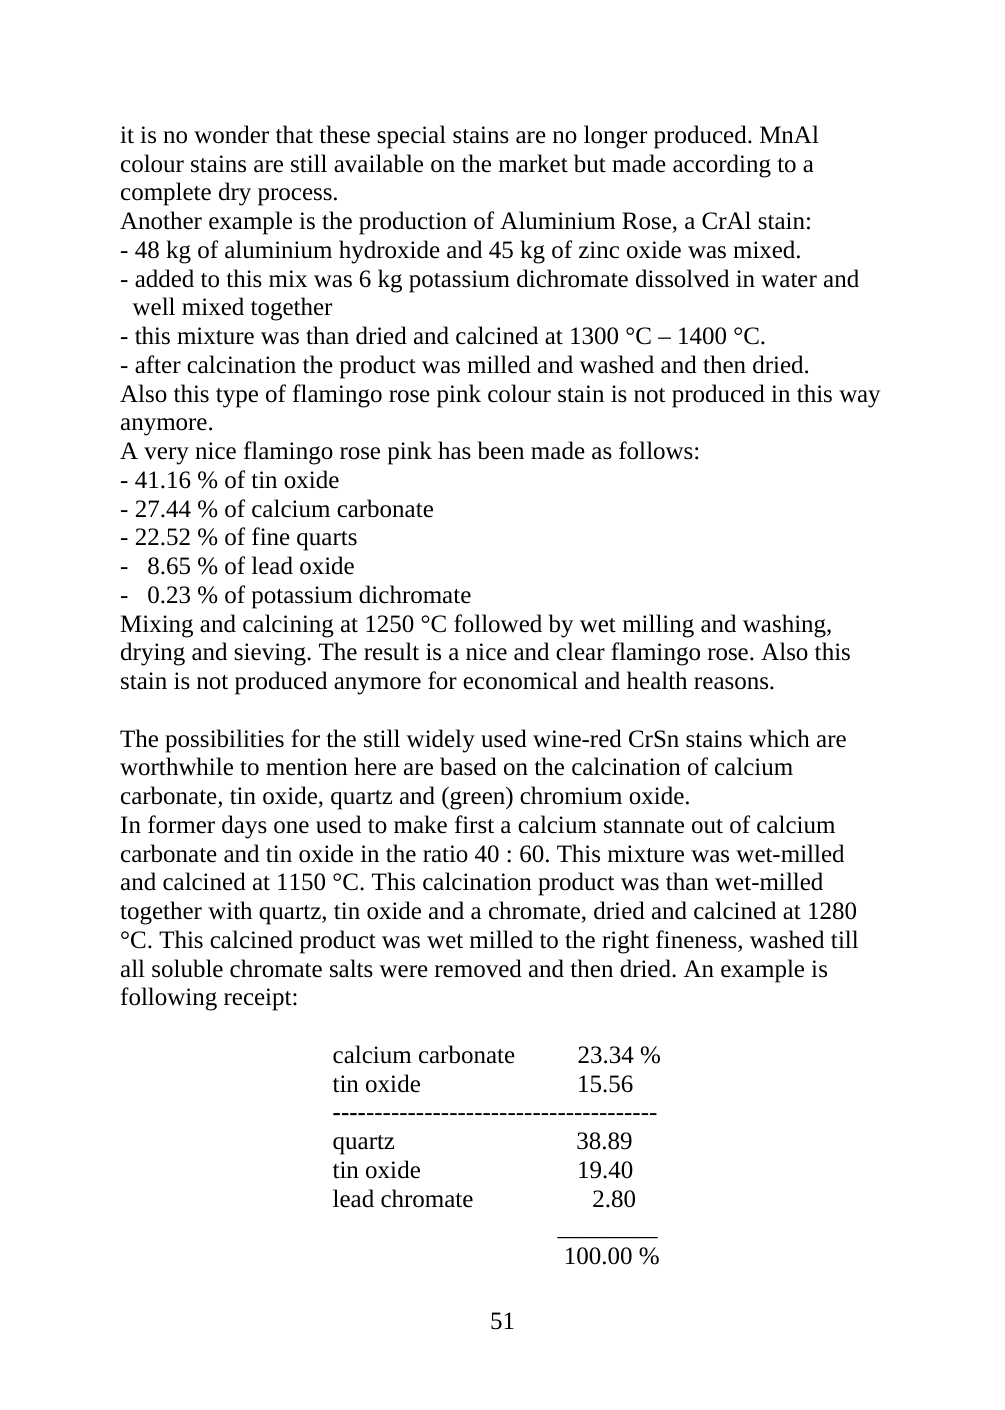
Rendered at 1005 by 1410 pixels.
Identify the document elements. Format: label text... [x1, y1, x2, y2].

text - 0.23 % of potassium dichromate [120, 580, 885, 609]
text - after calcination the product was milled and washed and then dried. [120, 350, 885, 379]
text - added to this mix was 6 kg potassium dichromate dissolved in water and [120, 264, 885, 292]
text The possibilities for the still widely used wine-red CrSn stains which are worthwhile to mention here are based on the calcination of calcium carbonate, tin oxide, quartz and (green) chromium oxide. [120, 724, 885, 810]
text A very nice flamingo rose pink has been made as follows: [120, 436, 885, 465]
text Mixing and calcining at 1250 °C followed by wet milling and washing, drying and sieving. The result is a nice and clear flamingo rose. Also this stain is not produced anymore for economical and health reasons. [120, 609, 885, 695]
text Another example is the production of Aluminium Rose, a CrAl stain: [120, 206, 885, 235]
text quartz 38.89 [176, 1126, 885, 1155]
text lead chromate 2.80 [176, 1184, 885, 1212]
text it is no wonder that these special stains are no longer produced. MnAl colour stains are still available on the market but made according to a complete dry process. [120, 120, 885, 206]
text - 27.44 % of calcium carbonate [120, 494, 885, 522]
text In former days one used to make first a calcium stannate out of calcium carbonate and tin oxide in the ratio 40 : 60. This mixture was wet-milled and calcined at 1150 °C. This calcination product was than wet-milled together with quartz, tin oxide and a chromate, dried and calcined at 1280 °C. This calcined product was wet milled to the right fineness, washed till all soluble chromate salts were removed and then dried. An example is following receipt: [120, 810, 885, 1011]
text - 48 kg of aluminium hydroxide and 45 kg of zinc oxide was mixed. [120, 235, 885, 264]
text tin oxide 15.56 [176, 1069, 885, 1097]
text - 22.52 % of fine quarts [120, 522, 885, 551]
text Also this type of flamingo rose pink colour stain is not produced in this way anymore. [120, 379, 885, 436]
text - this mixture was than dried and calcined at 1300 °C – 1400 °C. [120, 321, 885, 350]
text --------------------------------------- [176, 1097, 885, 1126]
text - 8.65 % of lead oxide [120, 551, 885, 580]
text tin oxide 19.40 [176, 1155, 885, 1184]
text well mixed together [120, 292, 885, 321]
text - 41.16 % of tin oxide [120, 465, 885, 494]
text ________ [176, 1212, 885, 1241]
text calcium carbonate 23.34 % [176, 1040, 885, 1069]
text 100.00 % [176, 1241, 885, 1270]
